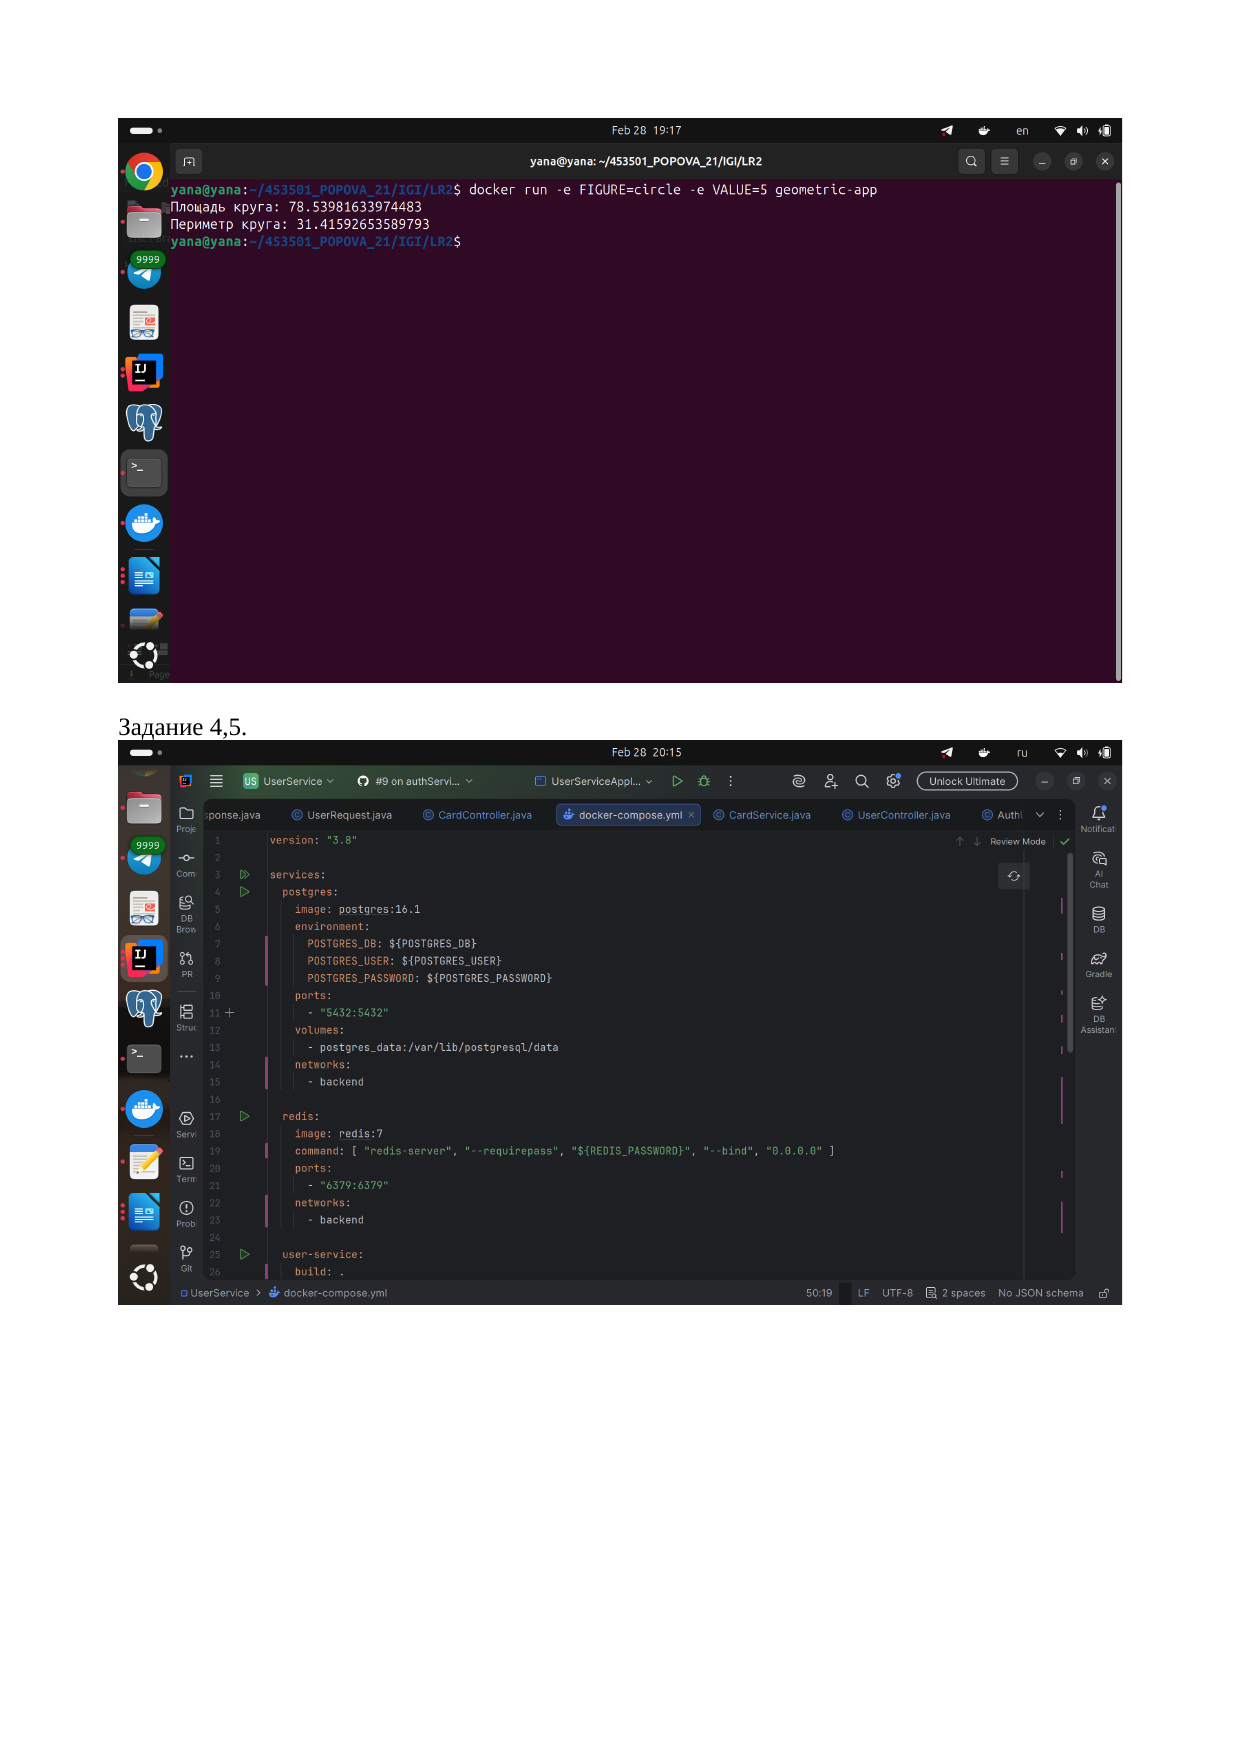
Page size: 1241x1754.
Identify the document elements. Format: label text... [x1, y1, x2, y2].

picture [118, 118, 1123, 683]
picture [118, 740, 1123, 1305]
text Задание 4,5. [118, 712, 1122, 740]
